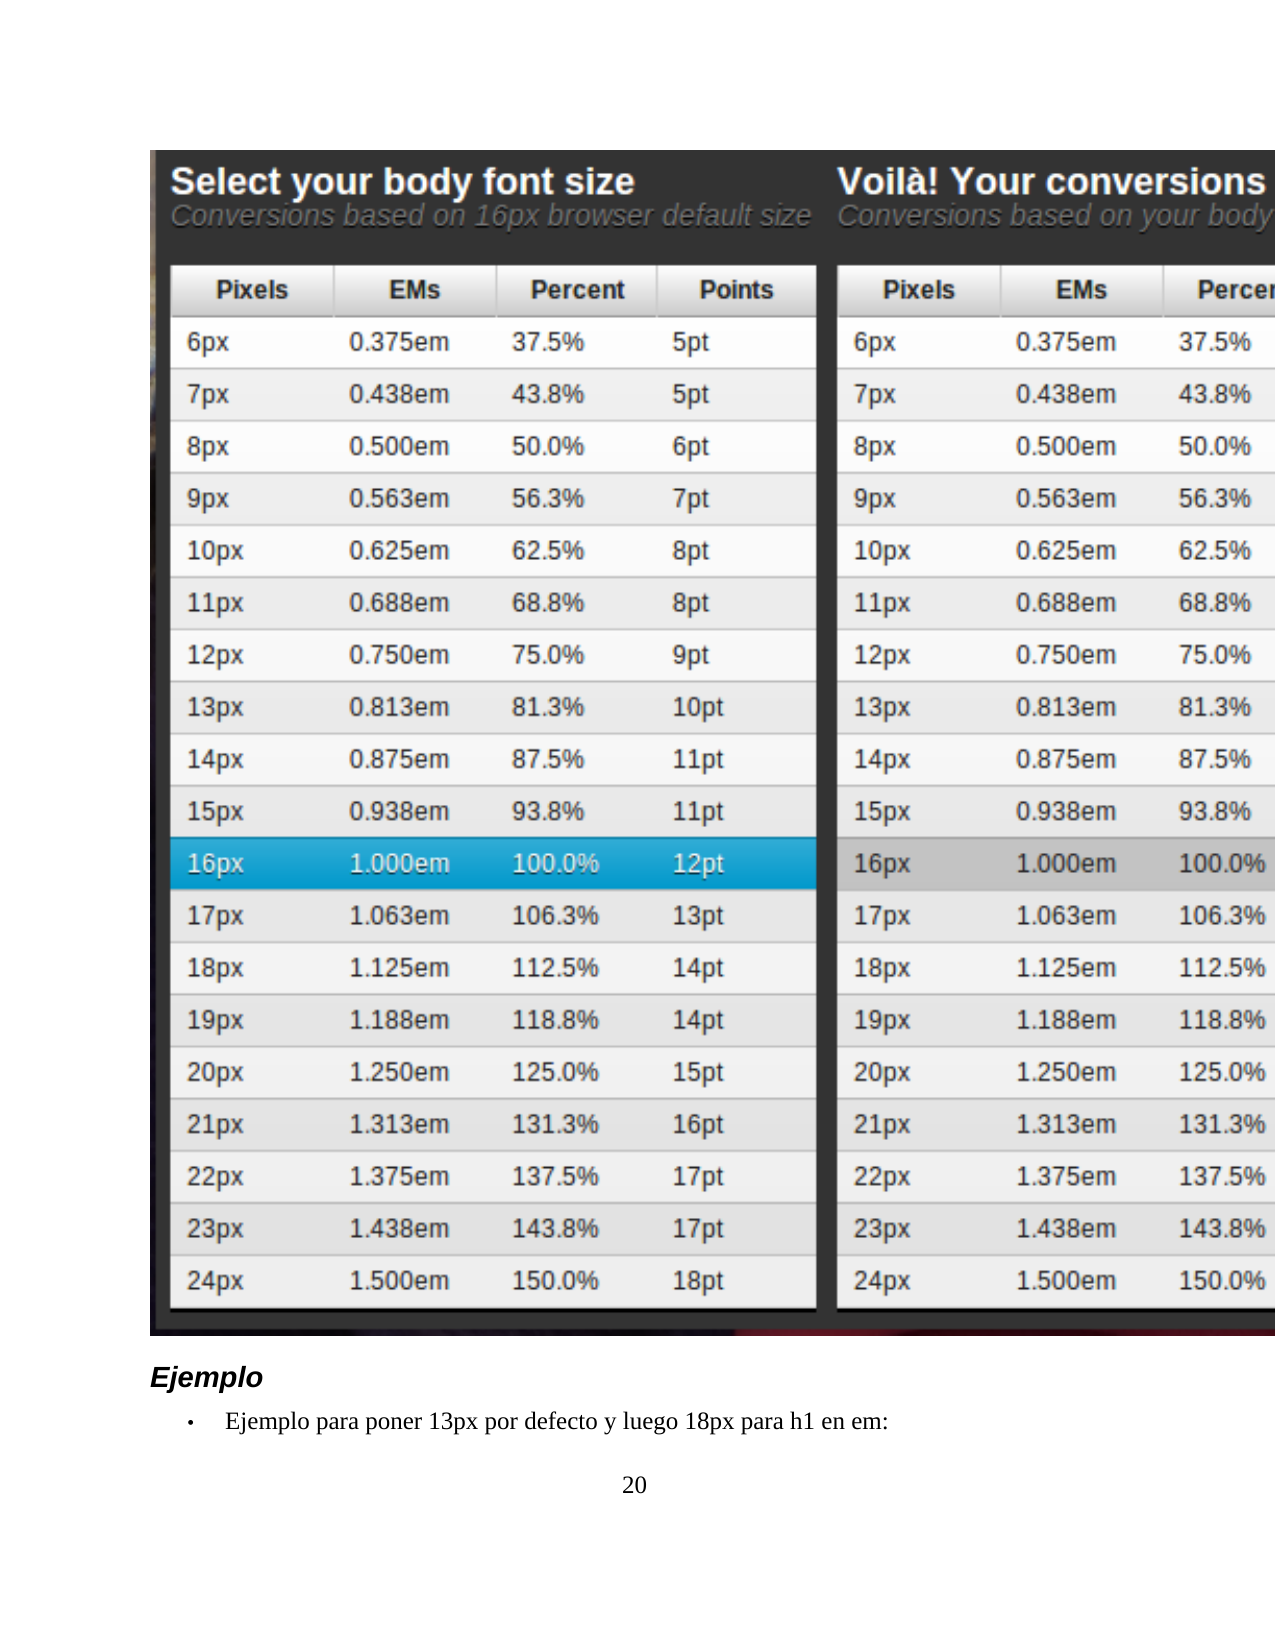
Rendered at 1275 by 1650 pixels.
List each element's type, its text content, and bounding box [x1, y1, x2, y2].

subtitle Ejemplo [150, 1360, 1125, 1394]
picture [150, 150, 1275, 1336]
list Ejemplo para poner 13px por defecto y luego 18px para h1 en em: [187, 1406, 1125, 1435]
